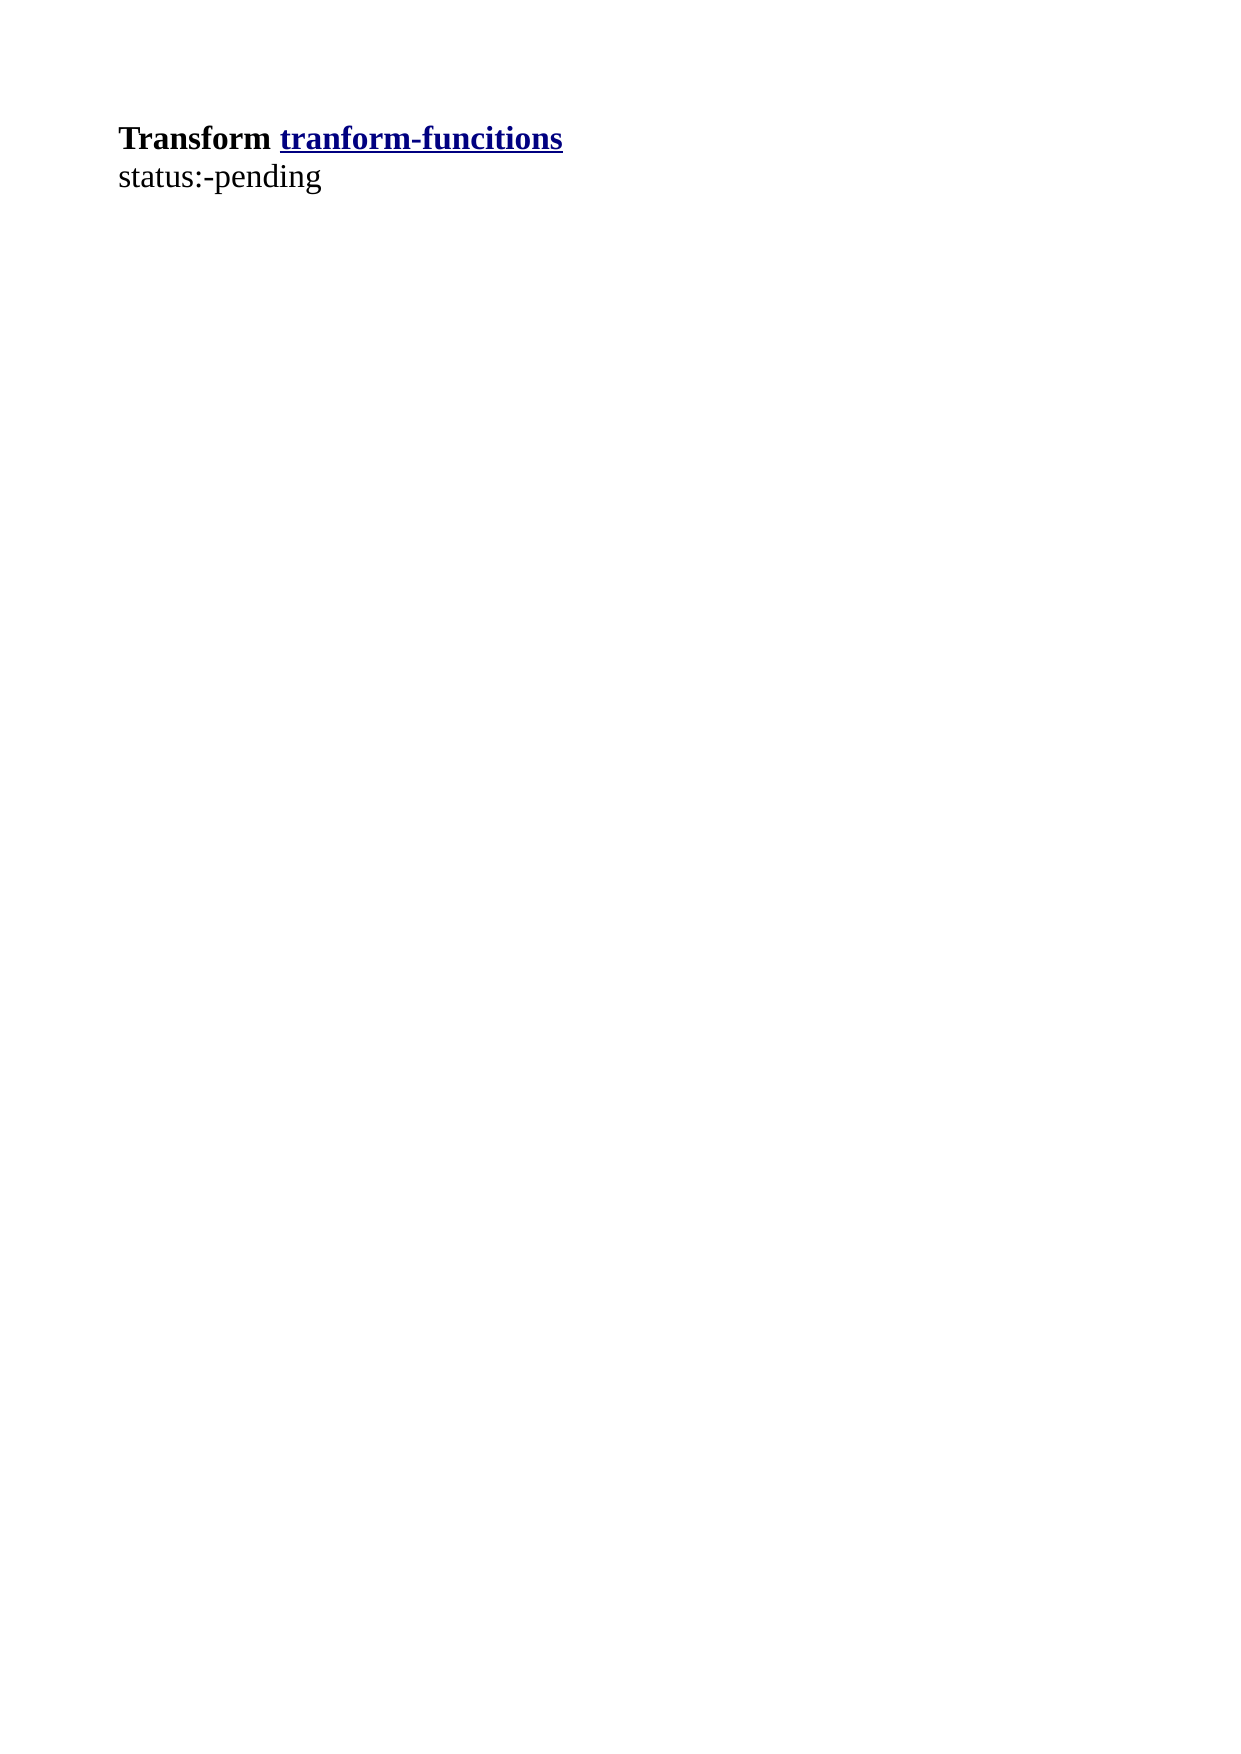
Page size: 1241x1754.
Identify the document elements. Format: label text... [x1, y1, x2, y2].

text Transform tranform-funcitions [118, 118, 1122, 156]
text status:-pending [118, 156, 1122, 195]
